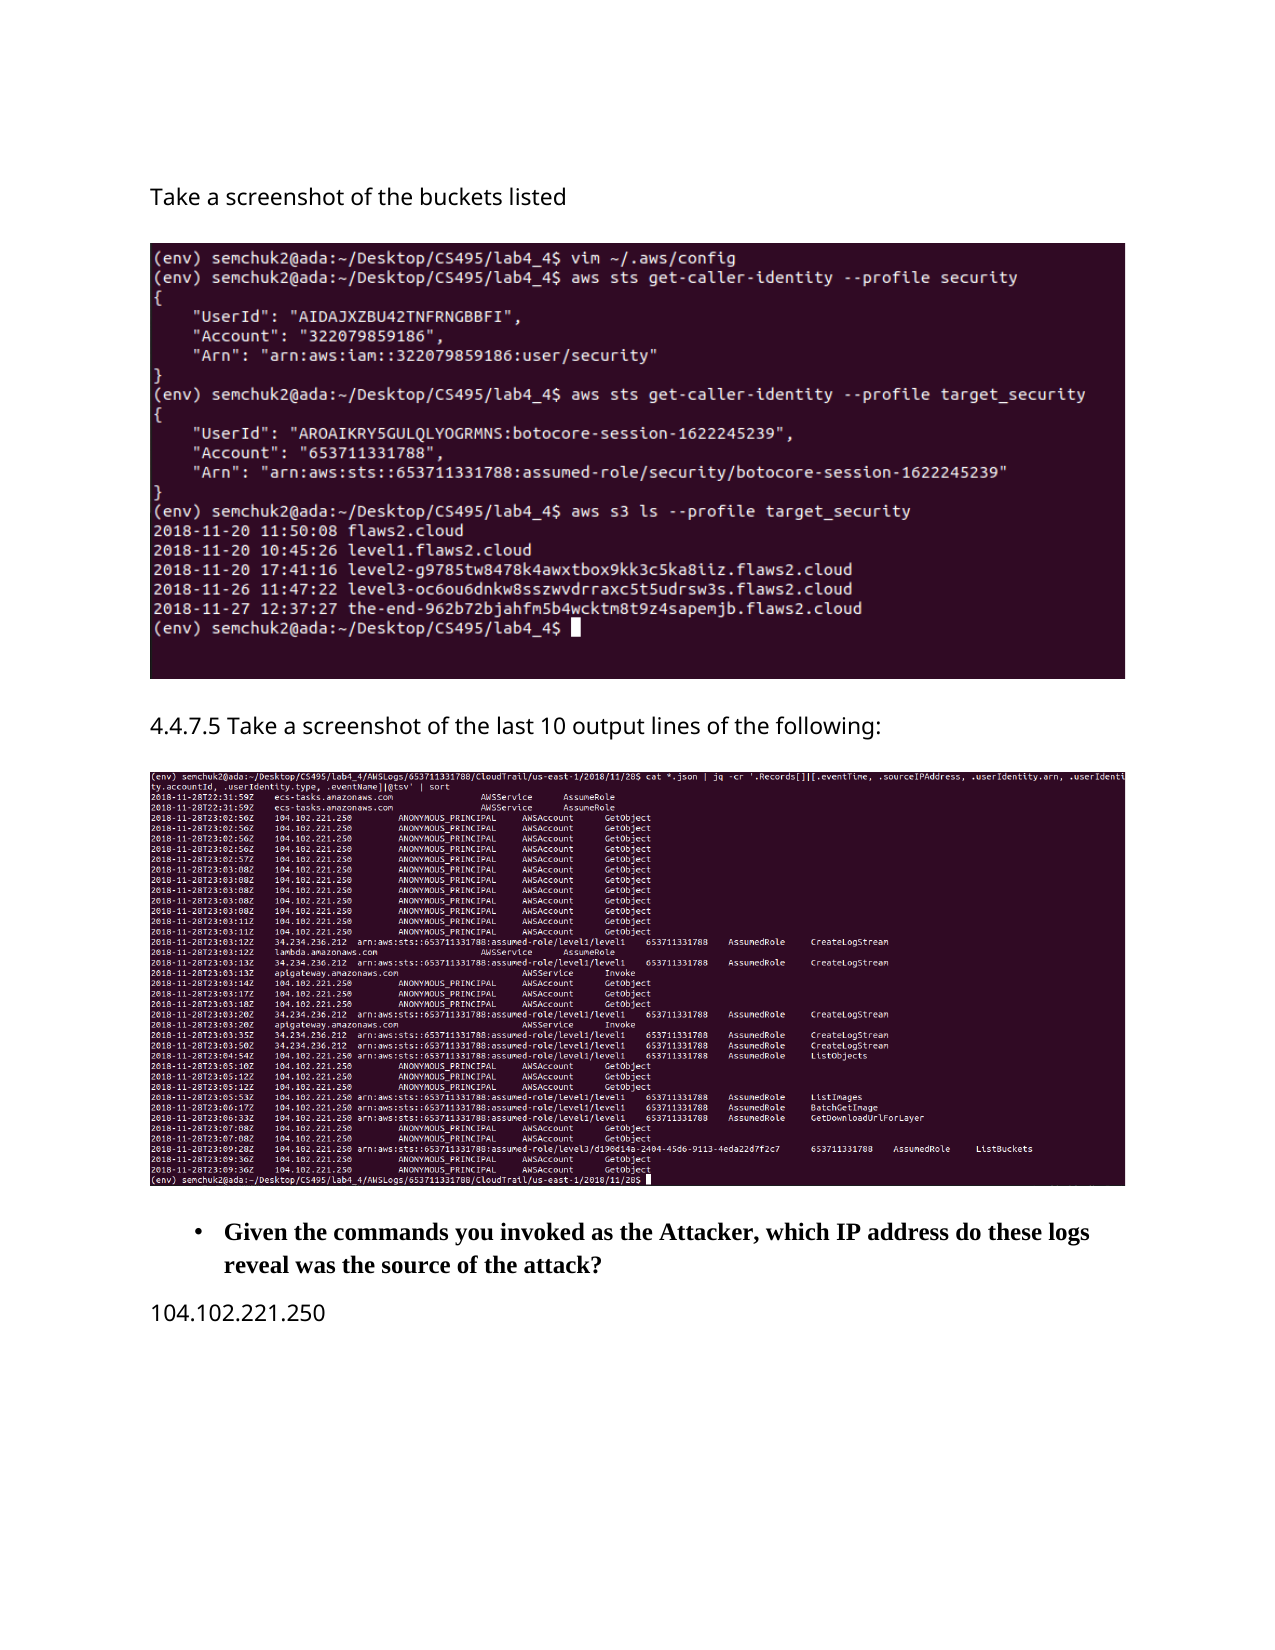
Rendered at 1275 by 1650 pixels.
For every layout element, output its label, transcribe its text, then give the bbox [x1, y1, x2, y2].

picture [150, 772, 1125, 1186]
text Take a screenshot of the buckets listed [150, 181, 1125, 212]
picture [150, 243, 1125, 679]
text 4.4.7.5 Take a screenshot of the last 10 output lines of the following: [150, 709, 1125, 741]
text 104.102.221.250 [150, 1297, 1125, 1328]
list Given the commands you invoked as the Attacker, which IP address do these logs reveal was the source of the attack? [194, 1217, 1125, 1278]
